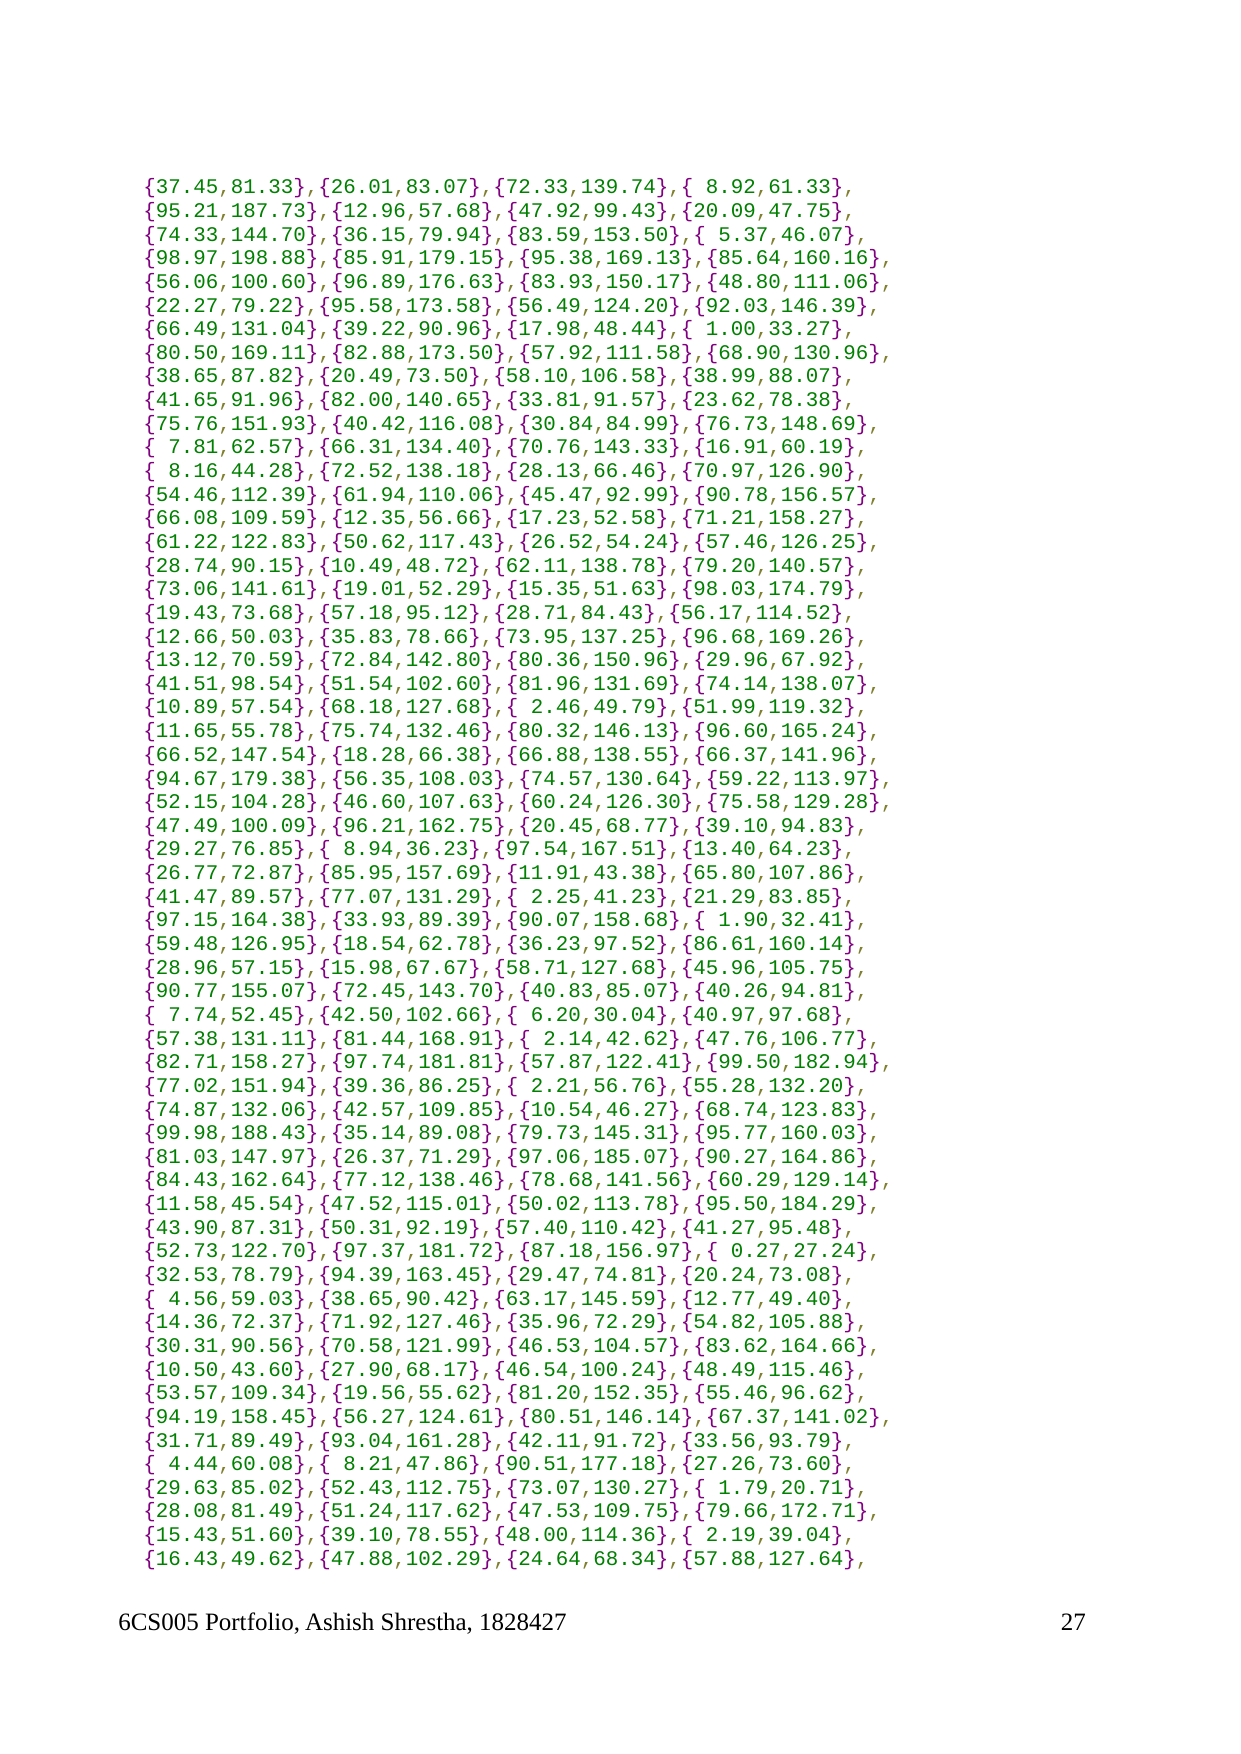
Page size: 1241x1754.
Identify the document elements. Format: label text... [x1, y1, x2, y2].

text {26.77,72.87},{85.95,157.69},{11.91,43.38},{65.80,107.86}, [118, 862, 1122, 886]
text { 7.74,52.45},{42.50,102.66},{ 6.20,30.04},{40.97,97.68}, [118, 1004, 1122, 1028]
text {38.65,87.82},{20.49,73.50},{58.10,106.58},{38.99,88.07}, [118, 366, 1122, 389]
text {28.08,81.49},{51.24,117.62},{47.53,109.75},{79.66,172.71}, [118, 1501, 1122, 1524]
text {19.43,73.68},{57.18,95.12},{28.71,84.43},{56.17,114.52}, [118, 602, 1122, 626]
text {16.43,49.62},{47.88,102.29},{24.64,68.34},{57.88,127.64}, [118, 1548, 1122, 1571]
text { 8.16,44.28},{72.52,138.18},{28.13,66.46},{70.97,126.90}, [118, 460, 1122, 484]
text {10.89,57.54},{68.18,127.68},{ 2.46,49.79},{51.99,119.32}, [118, 697, 1122, 720]
text {14.36,72.37},{71.92,127.46},{35.96,72.29},{54.82,105.88}, [118, 1311, 1122, 1335]
text {28.74,90.15},{10.49,48.72},{62.11,138.78},{79.20,140.57}, [118, 555, 1122, 578]
text {82.71,158.27},{97.74,181.81},{57.87,122.41},{99.50,182.94}, [118, 1051, 1122, 1075]
text {90.77,155.07},{72.45,143.70},{40.83,85.07},{40.26,94.81}, [118, 980, 1122, 1004]
text {74.33,144.70},{36.15,79.94},{83.59,153.50},{ 5.37,46.07}, [118, 224, 1122, 247]
text {29.27,76.85},{ 8.94,36.23},{97.54,167.51},{13.40,64.23}, [118, 838, 1122, 862]
text {84.43,162.64},{77.12,138.46},{78.68,141.56},{60.29,129.14}, [118, 1169, 1122, 1193]
text {11.58,45.54},{47.52,115.01},{50.02,113.78},{95.50,184.29}, [118, 1193, 1122, 1217]
text {52.15,104.28},{46.60,107.63},{60.24,126.30},{75.58,129.28}, [118, 791, 1122, 815]
text {77.02,151.94},{39.36,86.25},{ 2.21,56.76},{55.28,132.20}, [118, 1075, 1122, 1098]
text {11.65,55.78},{75.74,132.46},{80.32,146.13},{96.60,165.24}, [118, 720, 1122, 744]
text { 7.81,62.57},{66.31,134.40},{70.76,143.33},{16.91,60.19}, [118, 436, 1122, 460]
text {41.51,98.54},{51.54,102.60},{81.96,131.69},{74.14,138.07}, [118, 673, 1122, 697]
text {59.48,126.95},{18.54,62.78},{36.23,97.52},{86.61,160.14}, [118, 933, 1122, 957]
text {52.73,122.70},{97.37,181.72},{87.18,156.97},{ 0.27,27.24}, [118, 1240, 1122, 1264]
text {57.38,131.11},{81.44,168.91},{ 2.14,42.62},{47.76,106.77}, [118, 1028, 1122, 1051]
text {66.49,131.04},{39.22,90.96},{17.98,48.44},{ 1.00,33.27}, [118, 318, 1122, 342]
text {32.53,78.79},{94.39,163.45},{29.47,74.81},{20.24,73.08}, [118, 1264, 1122, 1288]
text {28.96,57.15},{15.98,67.67},{58.71,127.68},{45.96,105.75}, [118, 957, 1122, 980]
text {74.87,132.06},{42.57,109.85},{10.54,46.27},{68.74,123.83}, [118, 1098, 1122, 1122]
text {99.98,188.43},{35.14,89.08},{79.73,145.31},{95.77,160.03}, [118, 1122, 1122, 1146]
text {41.65,91.96},{82.00,140.65},{33.81,91.57},{23.62,78.38}, [118, 389, 1122, 413]
text {95.21,187.73},{12.96,57.68},{47.92,99.43},{20.09,47.75}, [118, 200, 1122, 224]
text {43.90,87.31},{50.31,92.19},{57.40,110.42},{41.27,95.48}, [118, 1217, 1122, 1240]
text {53.57,109.34},{19.56,55.62},{81.20,152.35},{55.46,96.62}, [118, 1382, 1122, 1406]
text {97.15,164.38},{33.93,89.39},{90.07,158.68},{ 1.90,32.41}, [118, 909, 1122, 933]
text {37.45,81.33},{26.01,83.07},{72.33,139.74},{ 8.92,61.33}, [118, 176, 1122, 200]
text {66.52,147.54},{18.28,66.38},{66.88,138.55},{66.37,141.96}, [118, 744, 1122, 767]
text {98.97,198.88},{85.91,179.15},{95.38,169.13},{85.64,160.16}, [118, 247, 1122, 271]
text { 4.44,60.08},{ 8.21,47.86},{90.51,177.18},{27.26,73.60}, [118, 1453, 1122, 1477]
text {13.12,70.59},{72.84,142.80},{80.36,150.96},{29.96,67.92}, [118, 649, 1122, 673]
text {56.06,100.60},{96.89,176.63},{83.93,150.17},{48.80,111.06}, [118, 271, 1122, 294]
text {47.49,100.09},{96.21,162.75},{20.45,68.77},{39.10,94.83}, [118, 815, 1122, 838]
text {22.27,79.22},{95.58,173.58},{56.49,124.20},{92.03,146.39}, [118, 294, 1122, 318]
text {30.31,90.56},{70.58,121.99},{46.53,104.57},{83.62,164.66}, [118, 1335, 1122, 1359]
text {73.06,141.61},{19.01,52.29},{15.35,51.63},{98.03,174.79}, [118, 578, 1122, 602]
text {80.50,169.11},{82.88,173.50},{57.92,111.58},{68.90,130.96}, [118, 342, 1122, 366]
text {29.63,85.02},{52.43,112.75},{73.07,130.27},{ 1.79,20.71}, [118, 1477, 1122, 1501]
text {41.47,89.57},{77.07,131.29},{ 2.25,41.23},{21.29,83.85}, [118, 886, 1122, 909]
text {66.08,109.59},{12.35,56.66},{17.23,52.58},{71.21,158.27}, [118, 507, 1122, 531]
text {12.66,50.03},{35.83,78.66},{73.95,137.25},{96.68,169.26}, [118, 626, 1122, 649]
text {75.76,151.93},{40.42,116.08},{30.84,84.99},{76.73,148.69}, [118, 413, 1122, 436]
text {61.22,122.83},{50.62,117.43},{26.52,54.24},{57.46,126.25}, [118, 531, 1122, 555]
text { 4.56,59.03},{38.65,90.42},{63.17,145.59},{12.77,49.40}, [118, 1288, 1122, 1311]
text {10.50,43.60},{27.90,68.17},{46.54,100.24},{48.49,115.46}, [118, 1359, 1122, 1382]
text {54.46,112.39},{61.94,110.06},{45.47,92.99},{90.78,156.57}, [118, 484, 1122, 507]
text {94.67,179.38},{56.35,108.03},{74.57,130.64},{59.22,113.97}, [118, 767, 1122, 791]
text {81.03,147.97},{26.37,71.29},{97.06,185.07},{90.27,164.86}, [118, 1146, 1122, 1169]
text {31.71,89.49},{93.04,161.28},{42.11,91.72},{33.56,93.79}, [118, 1429, 1122, 1453]
text {94.19,158.45},{56.27,124.61},{80.51,146.14},{67.37,141.02}, [118, 1406, 1122, 1429]
text {15.43,51.60},{39.10,78.55},{48.00,114.36},{ 2.19,39.04}, [118, 1524, 1122, 1548]
